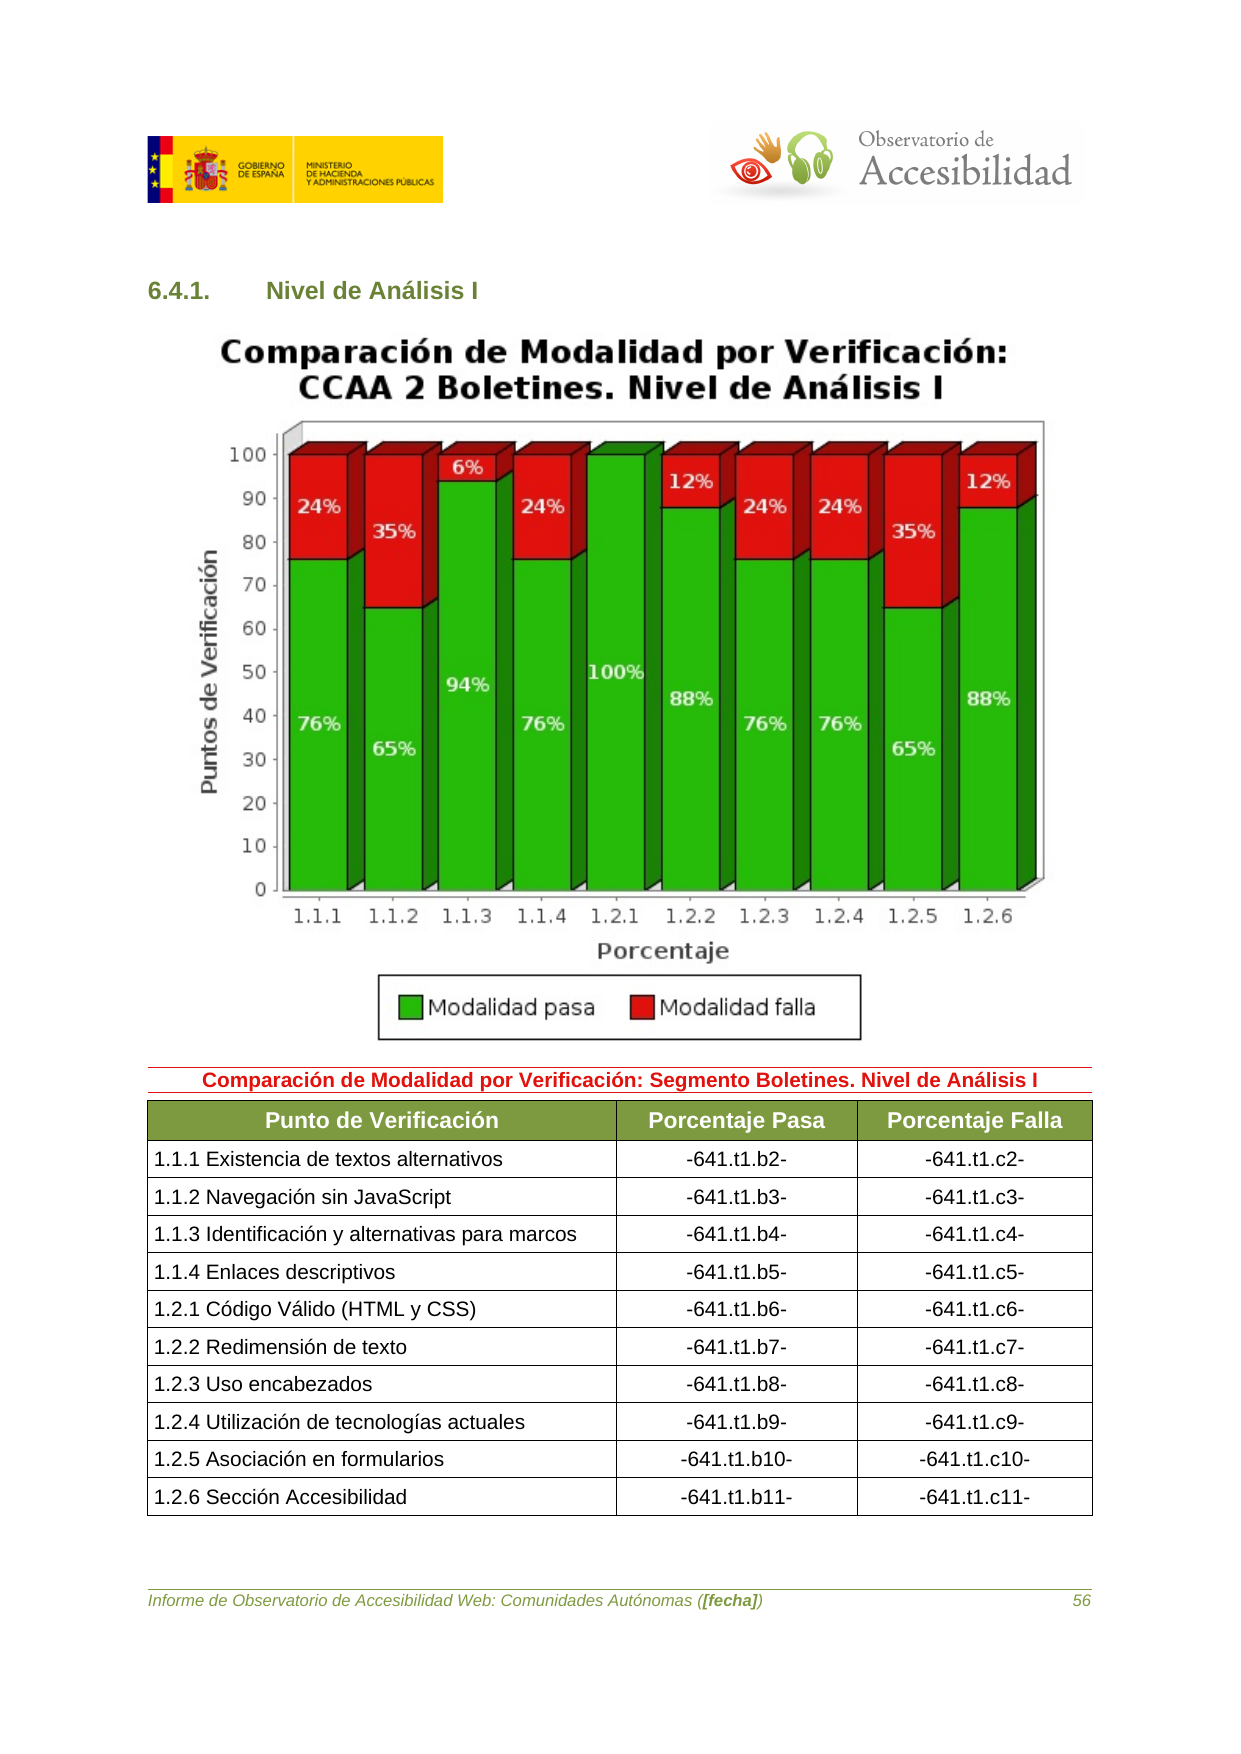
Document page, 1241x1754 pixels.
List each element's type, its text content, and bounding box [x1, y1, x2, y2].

table_cell -641.t1.c8- [858, 1366, 1092, 1402]
table_header Porcentaje Pasa [617, 1101, 857, 1140]
table_cell -641.t1.c6- [858, 1291, 1092, 1327]
table_cell -641.t1.c5- [858, 1253, 1092, 1290]
table_cell 1.2.1 Código Válido (HTML y CSS) [148, 1291, 616, 1327]
table_cell 1.1.3 Identificación y alternativas para marcos [148, 1216, 616, 1252]
table_cell 1.2.5 Asociación en formularios [148, 1441, 616, 1477]
table_cell -641.t1.b4- [617, 1216, 857, 1252]
table_cell -641.t1.b6- [617, 1291, 857, 1327]
table_cell -641.t1.b11- [617, 1478, 857, 1515]
picture [147, 136, 443, 203]
table_cell -641.t1.c3- [858, 1178, 1092, 1215]
list Nivel de Análisis I [148, 276, 1092, 304]
table_cell -641.t1.c9- [858, 1403, 1092, 1440]
table_cell -641.t1.b5- [617, 1253, 857, 1290]
table_header Porcentaje Falla [858, 1101, 1092, 1140]
table_cell -641.t1.b7- [617, 1328, 857, 1365]
table_cell -641.t1.b8- [617, 1366, 857, 1402]
picture [710, 122, 1086, 205]
table_cell -641.t1.c10- [858, 1441, 1092, 1477]
table_cell -641.t1.c7- [858, 1328, 1092, 1365]
table_cell 1.1.4 Enlaces descriptivos [148, 1253, 616, 1290]
table_header Punto de Verificación [148, 1101, 616, 1140]
table_cell -641.t1.b10- [617, 1441, 857, 1477]
table_cell -641.t1.b2- [617, 1141, 857, 1177]
picture [178, 332, 1062, 1042]
table_cell -641.t1.c4- [858, 1216, 1092, 1252]
text Comparación de Modalidad por Verificación: Segmento Boletines. Nivel de Análisis I [148, 1068, 1092, 1092]
table_cell 1.2.6 Sección Accesibilidad [148, 1478, 616, 1515]
table_cell 1.2.3 Uso encabezados [148, 1366, 616, 1402]
table_cell 1.1.2 Navegación sin JavaScript [148, 1178, 616, 1215]
table_cell -641.t1.b9- [617, 1403, 857, 1440]
table_cell -641.t1.c2- [858, 1141, 1092, 1177]
table_cell 1.2.4 Utilización de tecnologías actuales [148, 1403, 616, 1440]
table_cell -641.t1.c11- [858, 1478, 1092, 1515]
table_cell -641.t1.b3- [617, 1178, 857, 1215]
table_cell 1.2.2 Redimensión de texto [148, 1328, 616, 1365]
table_cell 1.1.1 Existencia de textos alternativos [148, 1141, 616, 1177]
